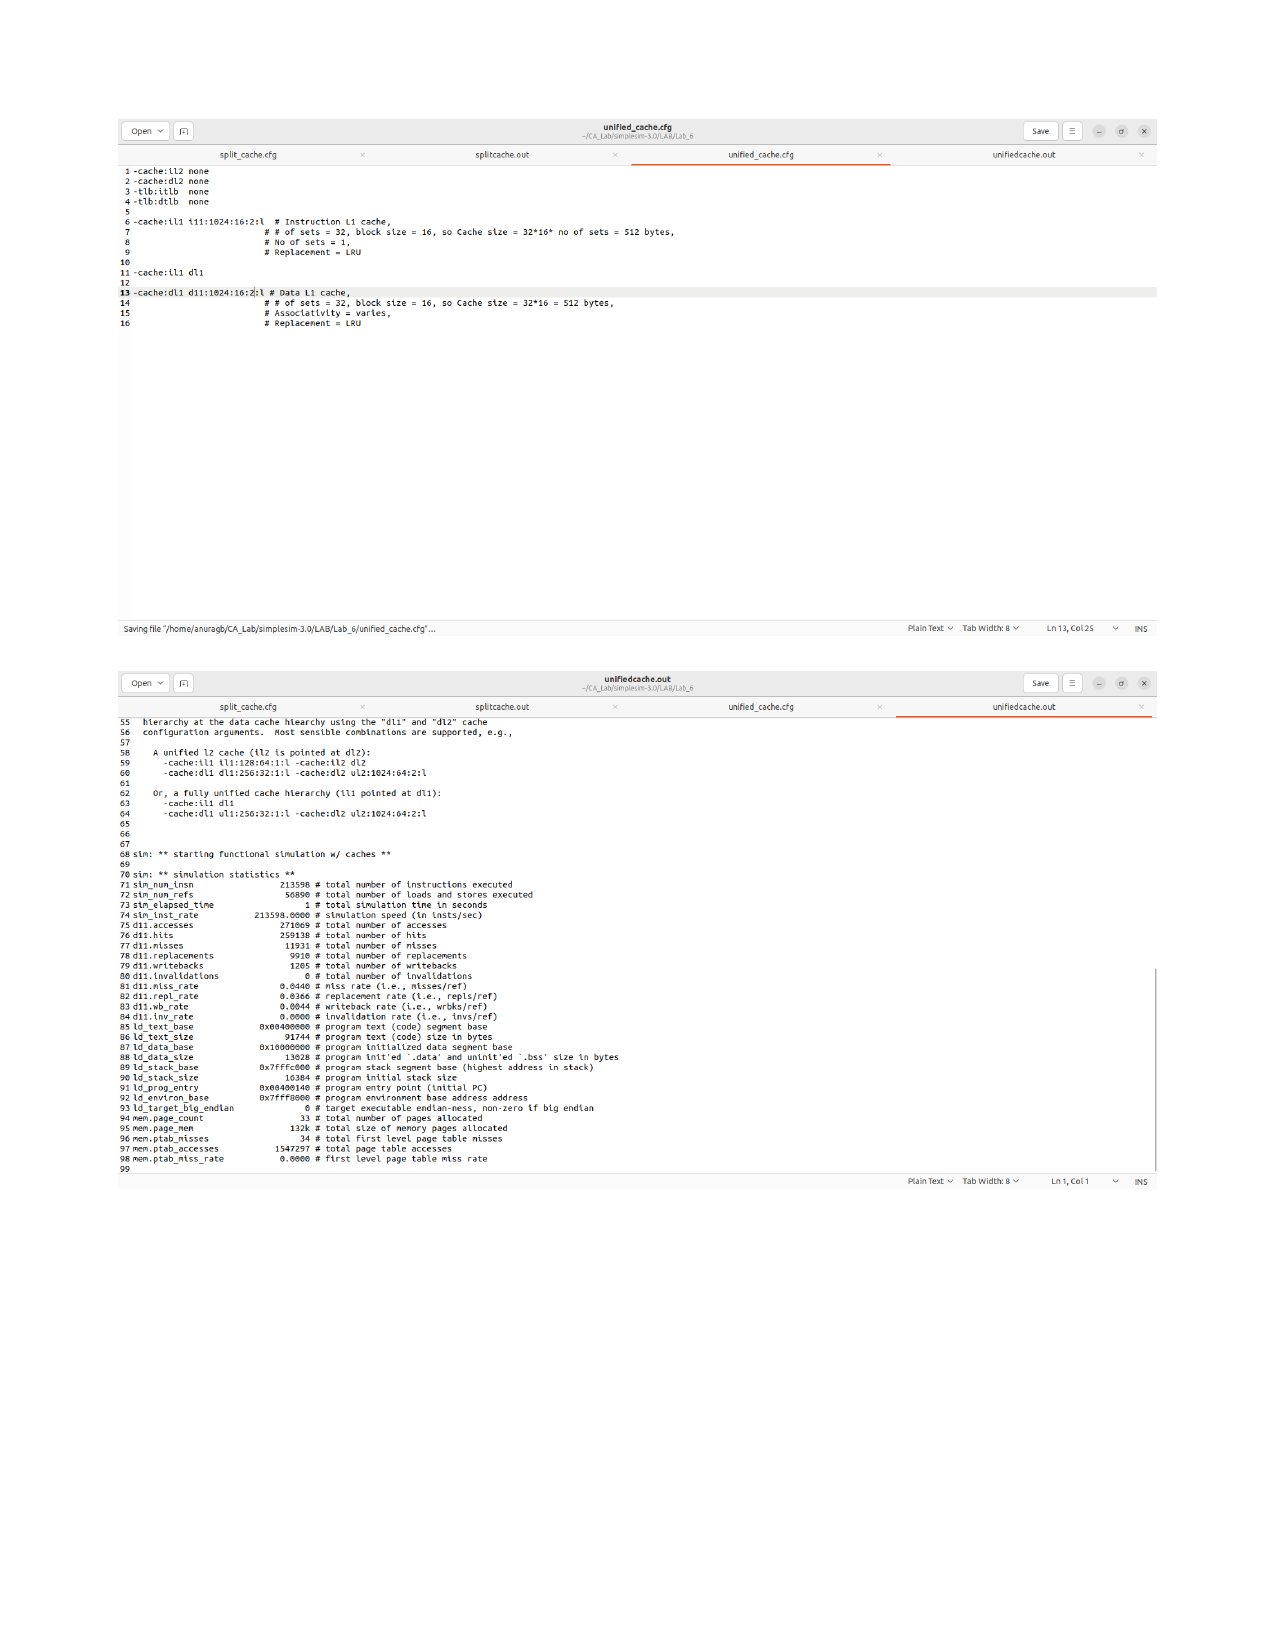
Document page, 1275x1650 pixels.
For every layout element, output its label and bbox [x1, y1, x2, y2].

picture [118, 671, 1157, 1189]
picture [118, 118, 1157, 636]
